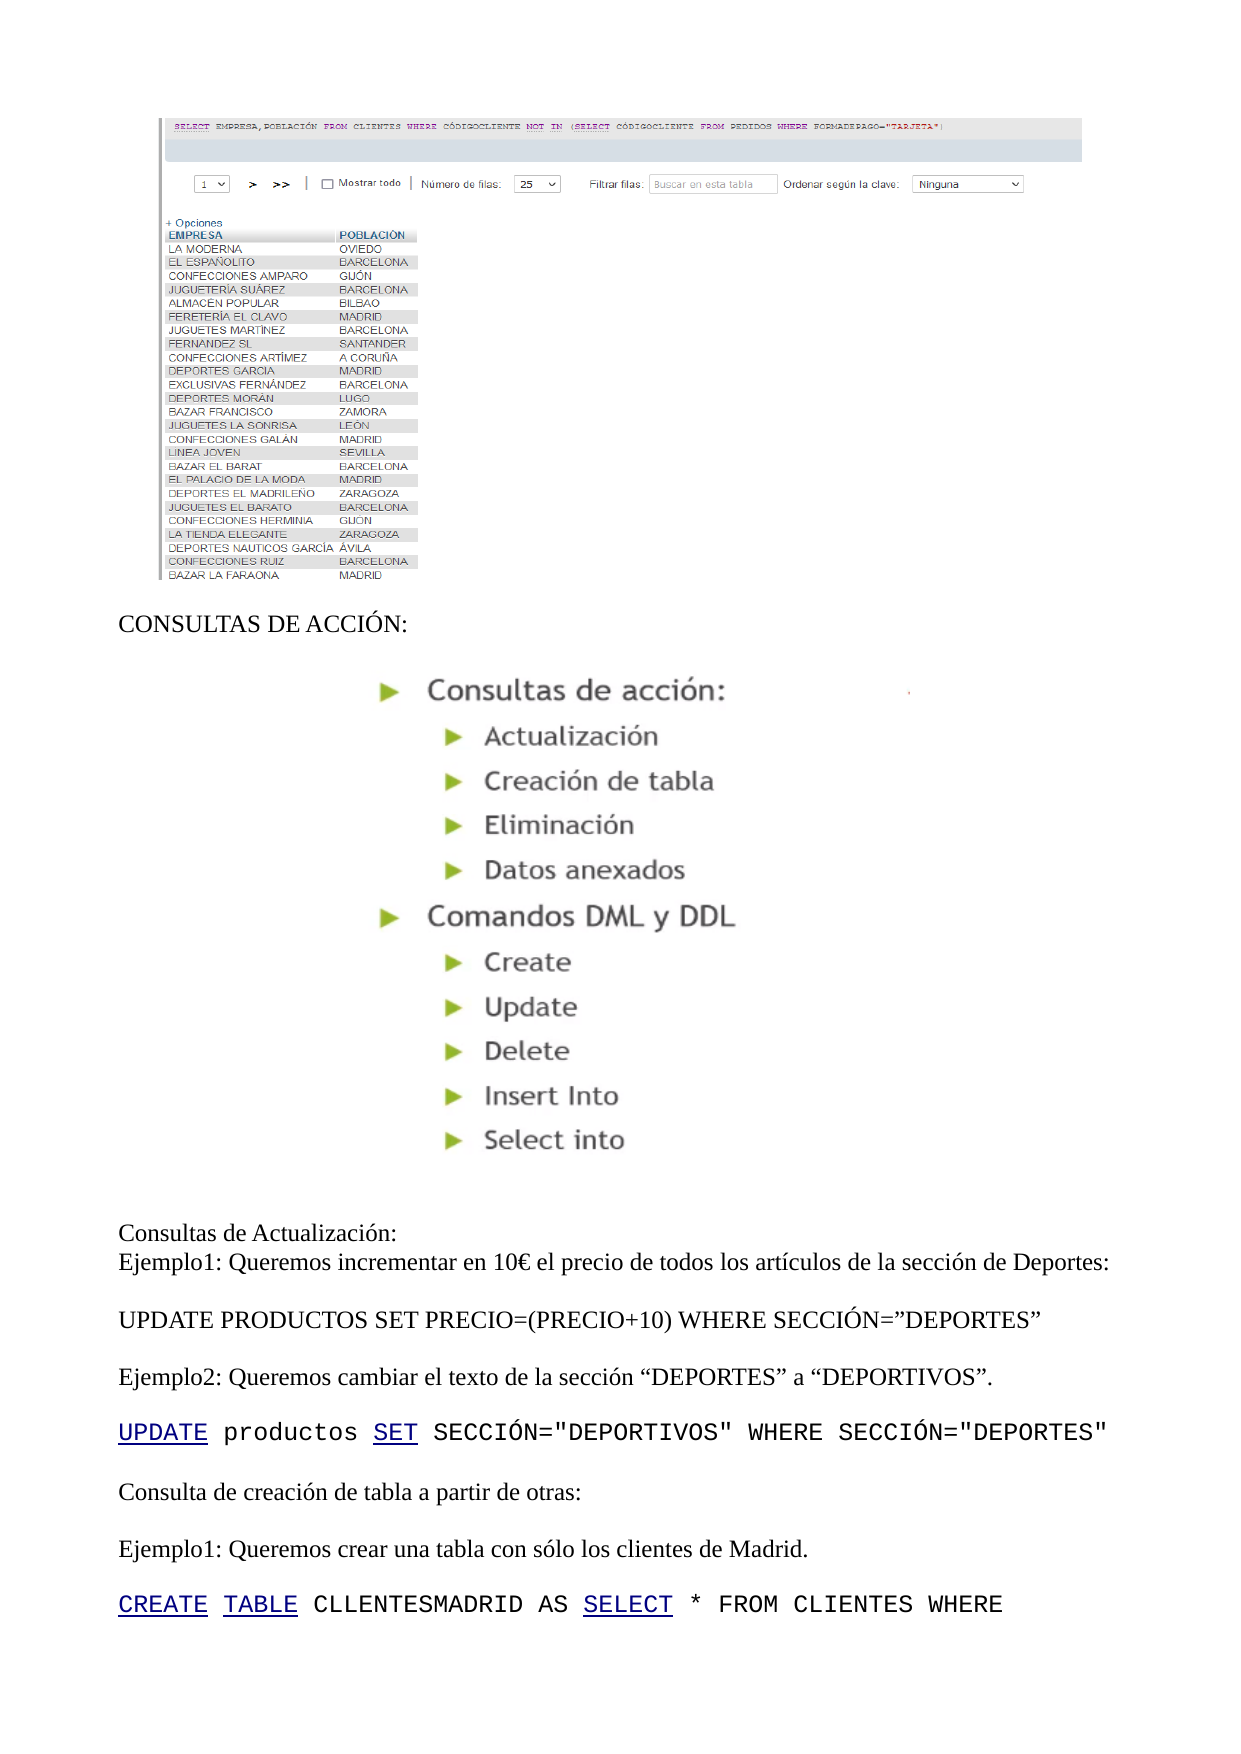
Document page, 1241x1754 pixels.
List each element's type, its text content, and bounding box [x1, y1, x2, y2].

text Ejemplo1: Queremos crear una tabla con sólo los clientes de Madrid. [118, 1534, 1122, 1563]
picture [330, 637, 910, 1190]
text Consultas de Actualización: [118, 1218, 1122, 1247]
text Consulta de creación de tabla a partir de otras: [118, 1477, 1122, 1506]
text CREATE TABLE CLLENTESMADRID AS SELECT * FROM CLIENTES WHERE [118, 1592, 1122, 1620]
text UPDATE productos SET SECCIÓN="DEPORTIVOS" WHERE SECCIÓN="DEPORTES" [118, 1420, 1122, 1448]
picture [158, 118, 1082, 580]
text Ejemplo1: Queremos incrementar en 10€ el precio de todos los artículos de la sección de Deportes: [118, 1247, 1122, 1276]
text CONSULTAS DE ACCIÓN: [118, 609, 1122, 637]
text Ejemplo2: Queremos cambiar el texto de la sección “DEPORTES” a “DEPORTIVOS”. [118, 1362, 1122, 1391]
text UPDATE PRODUCTOS SET PRECIO=(PRECIO+10) WHERE SECCIÓN=”DEPORTES” [118, 1305, 1122, 1333]
